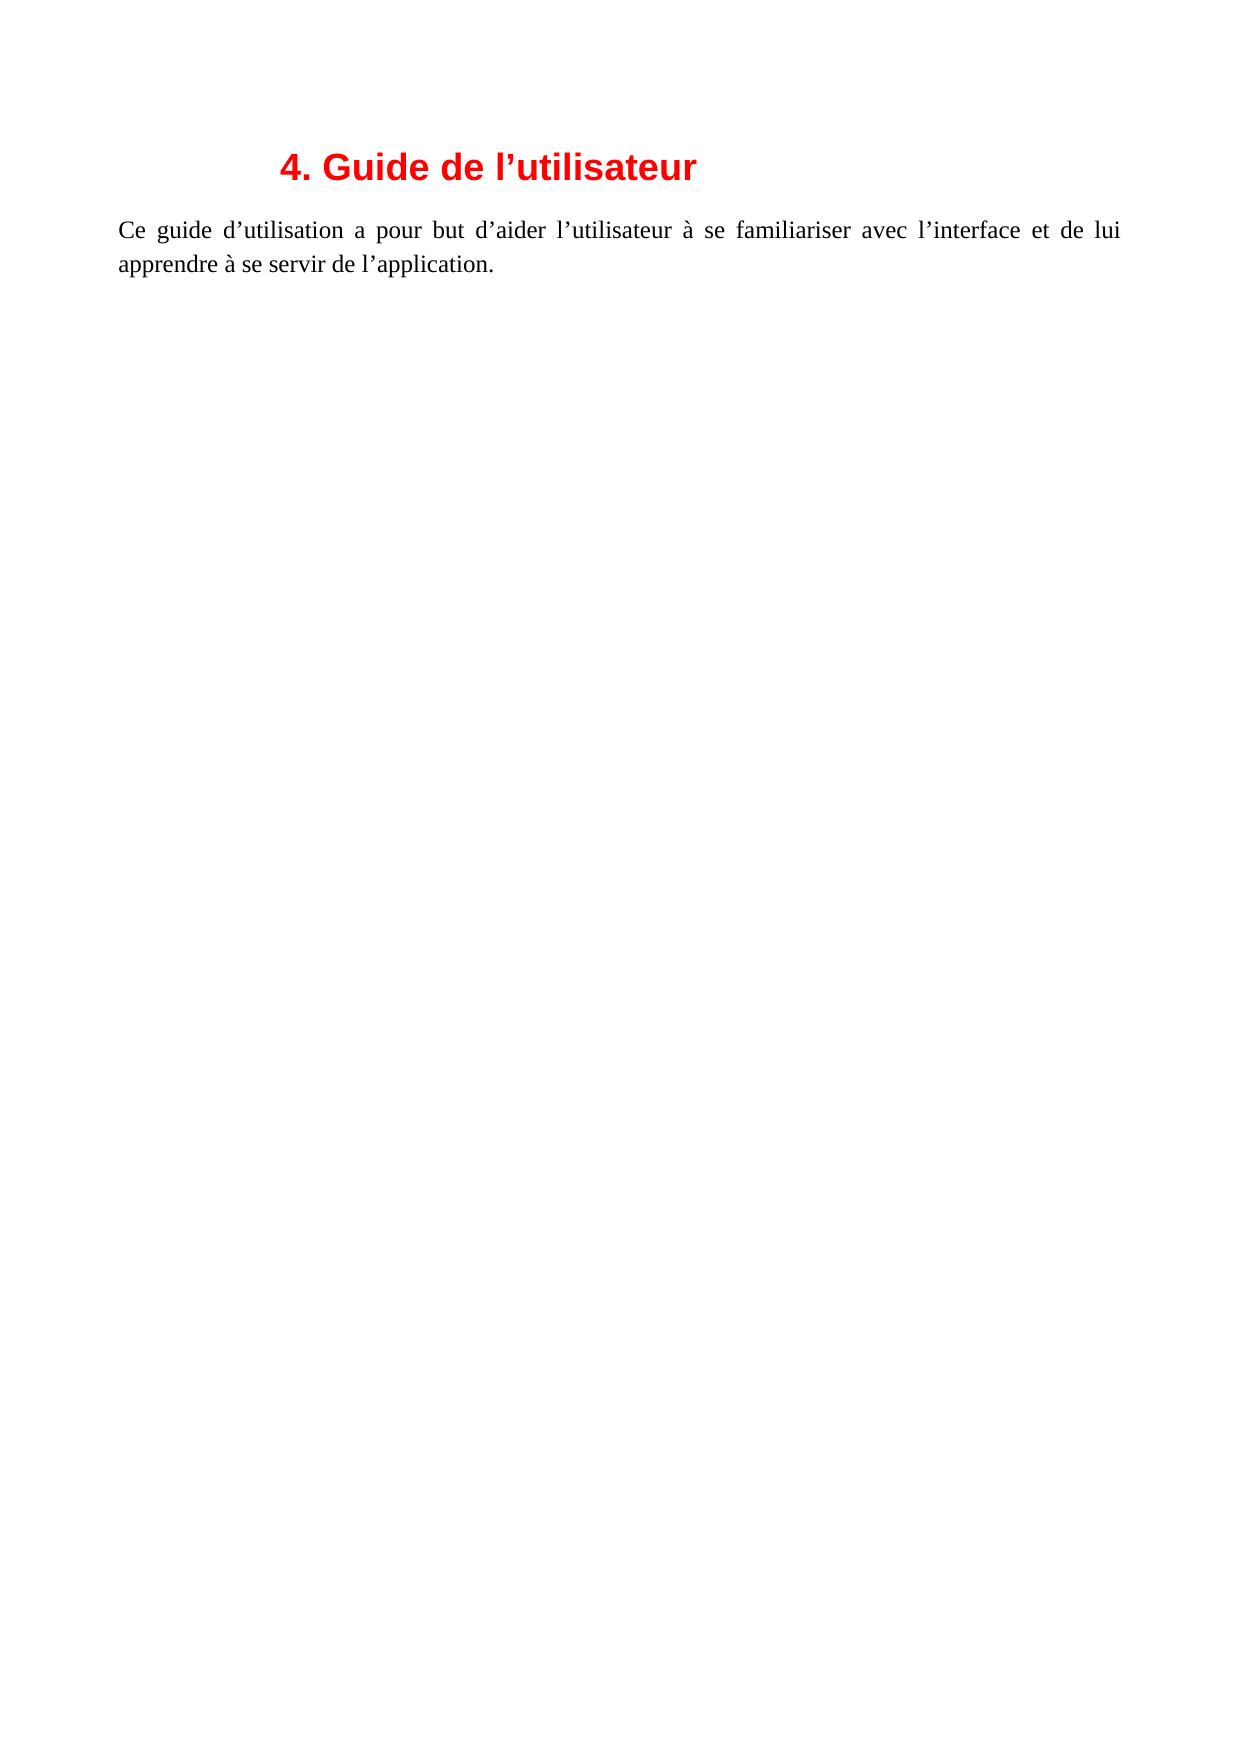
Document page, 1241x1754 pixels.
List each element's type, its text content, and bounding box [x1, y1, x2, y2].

text Ce guide d’utilisation a pour but d’aider l’utilisateur à se familiariser avec l’interface et de lui apprendre à se servir de l’application. [118, 215, 1122, 278]
subtitle 4. Guide de l’utilisateur [280, 145, 1122, 188]
